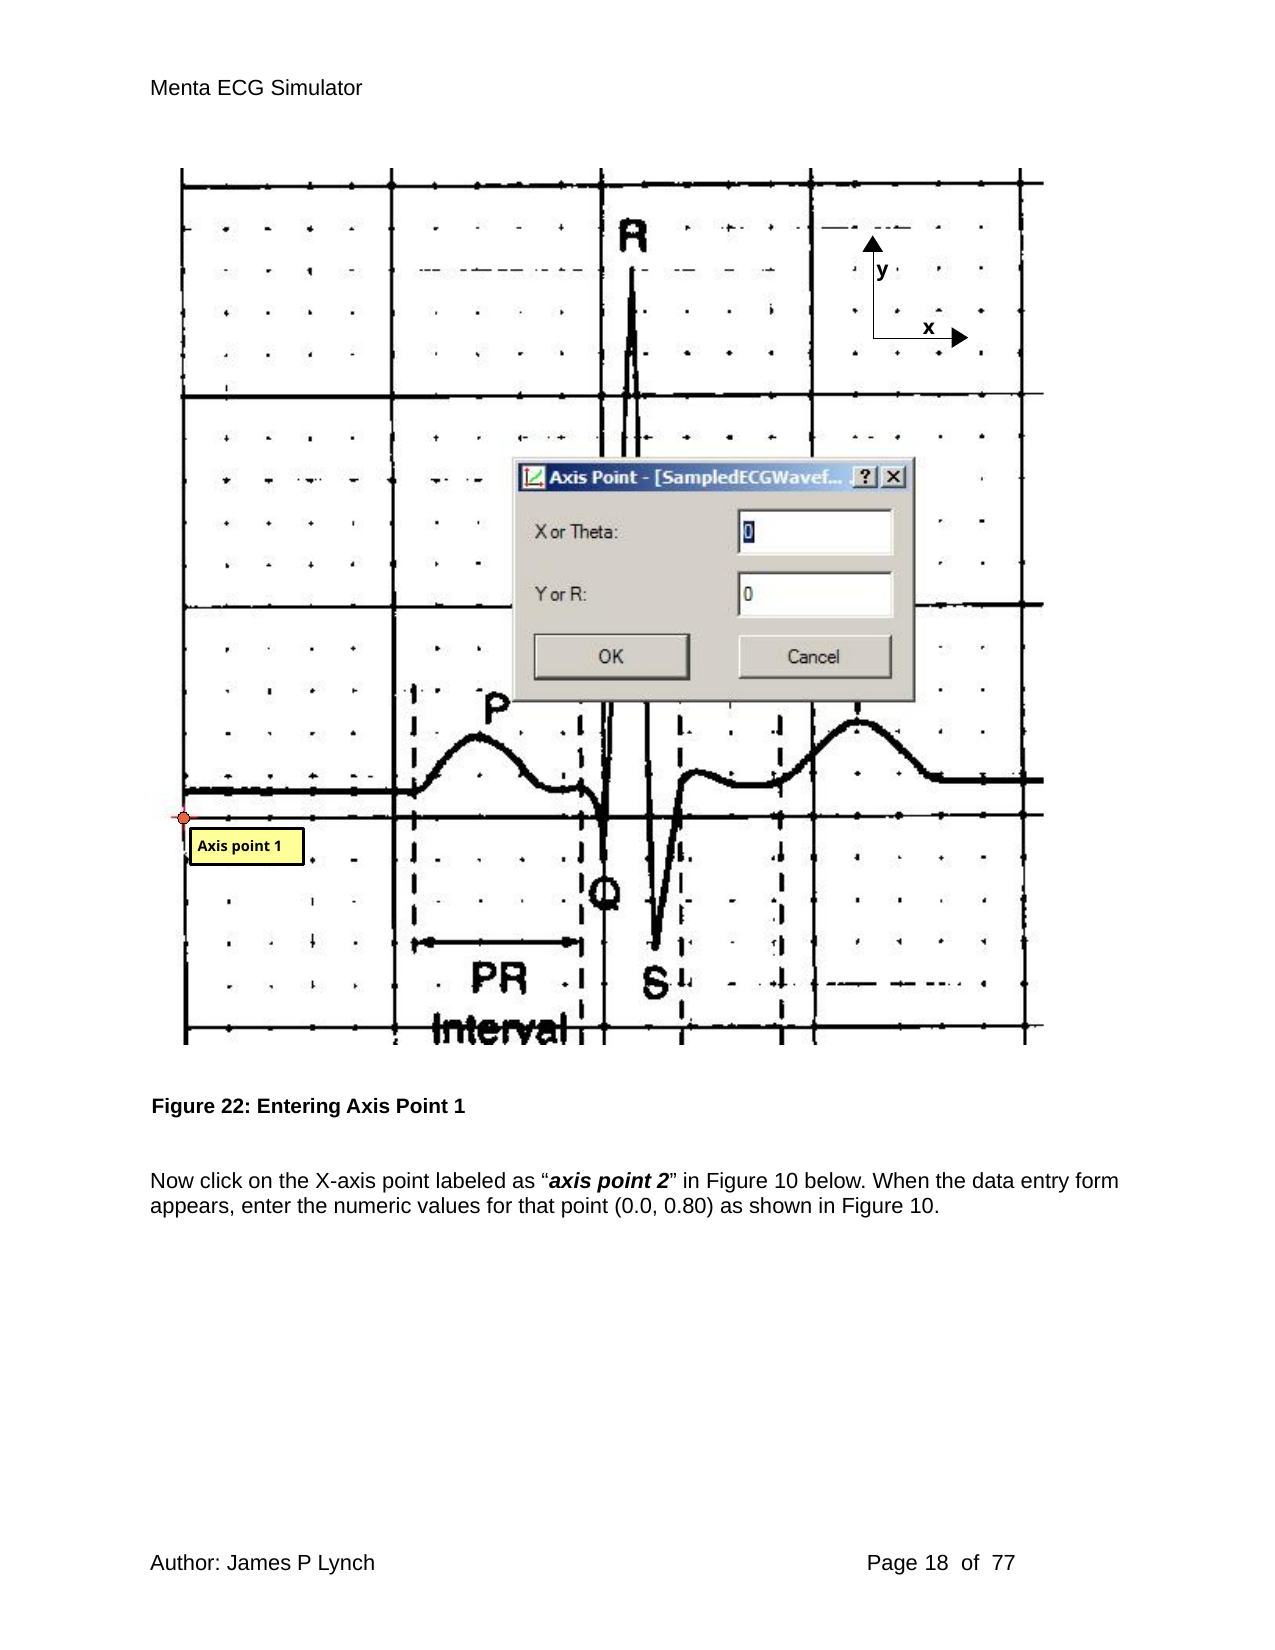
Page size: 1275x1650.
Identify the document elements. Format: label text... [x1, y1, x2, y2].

picture [151, 168, 1044, 1045]
text Figure 22: Entering Axis Point 1 [151, 1094, 1125, 1118]
text Now click on the X-axis point labeled as “axis point 2” in Figure 10 below. When the data entry form appears, enter the numeric values for that point (0.0, 0.80) as shown in Figure 10. [150, 1168, 1124, 1219]
